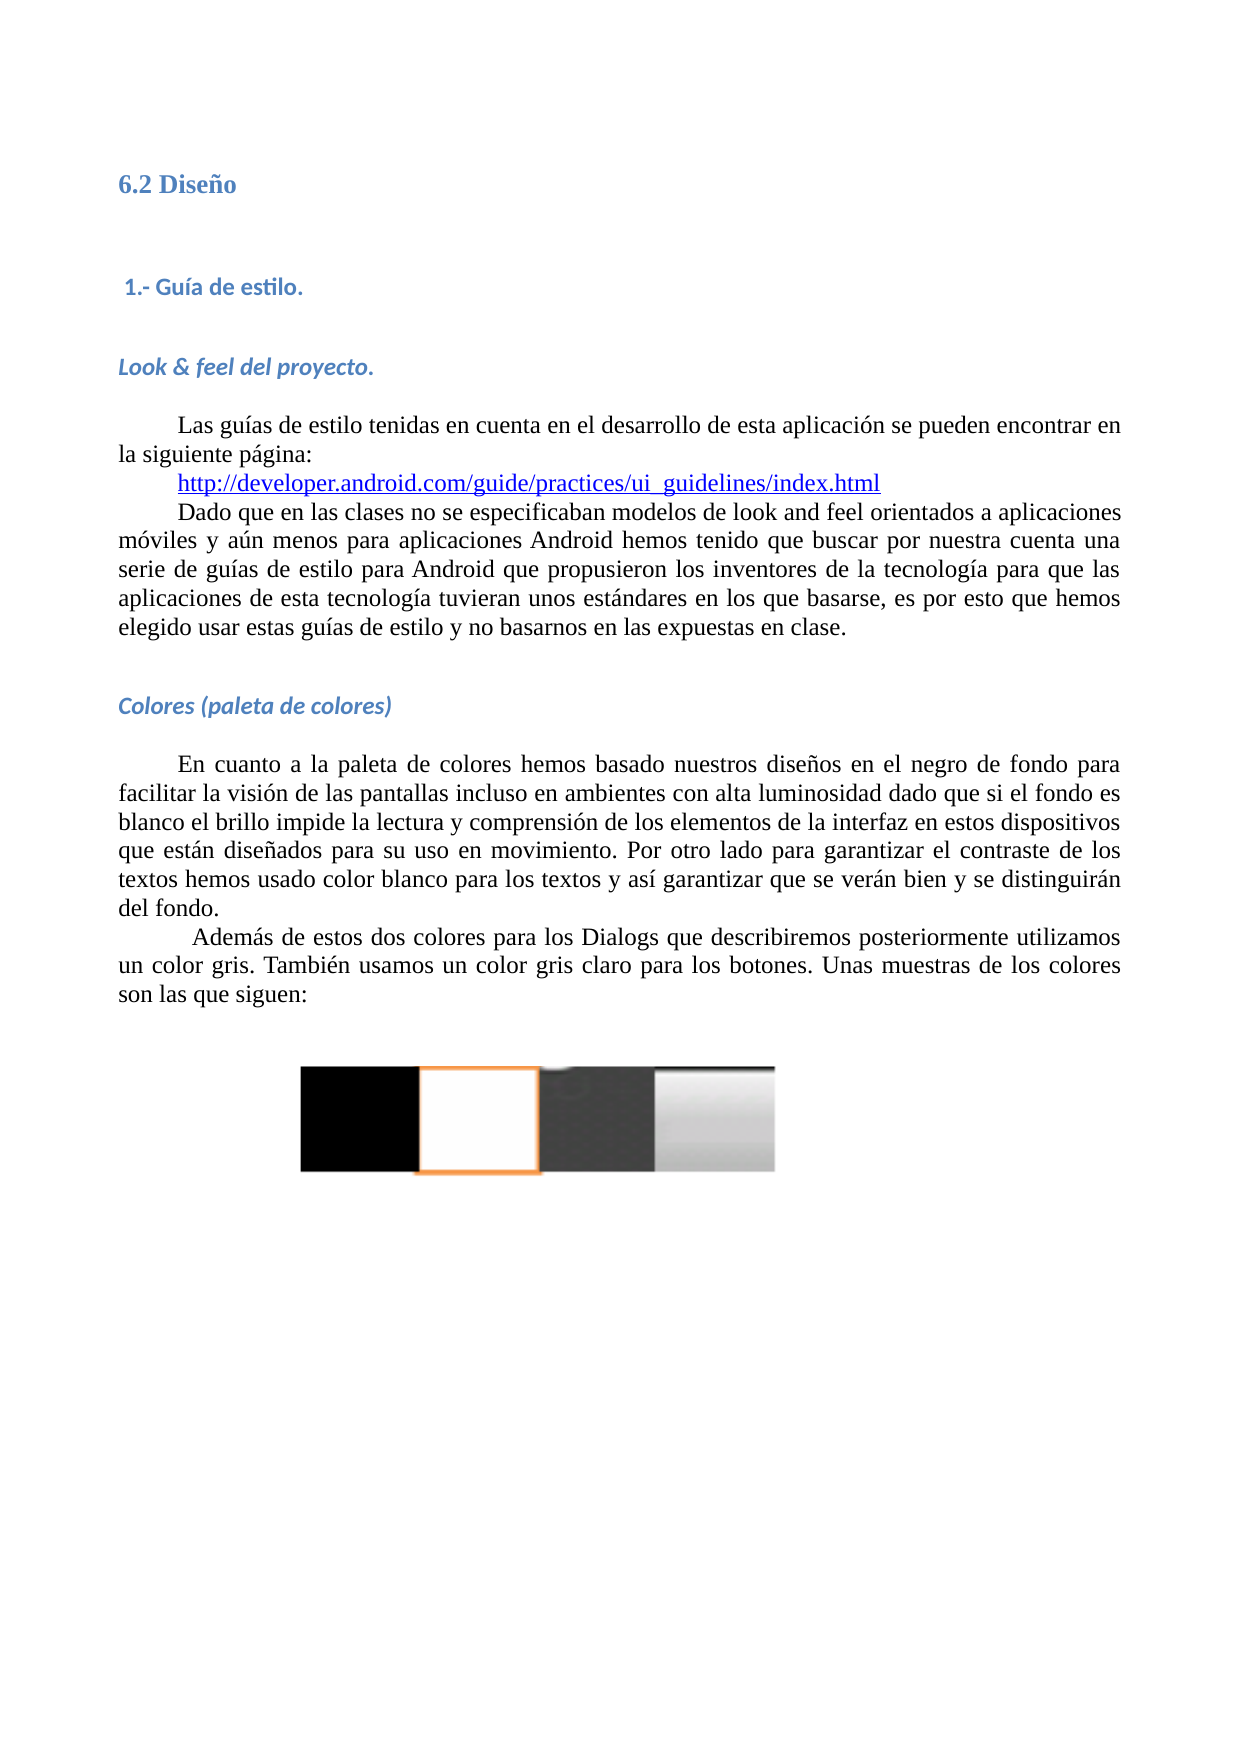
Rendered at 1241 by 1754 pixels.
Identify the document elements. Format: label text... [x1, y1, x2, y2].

subtitle 6.2 Diseño [118, 168, 1122, 199]
text Dado que en las clases no se especificaban modelos de look and feel orientados a aplicaciones móviles y aún menos para aplicaciones Android hemos tenido que buscar por nuestra cuenta una serie de guías de estilo para Android que propusieron los inventores de la tecnología para que las aplicaciones de esta tecnología tuvieran unos estándares en los que basarse, es por esto que hemos elegido usar estas guías de estilo y no basarnos en las expuestas en clase. [118, 497, 1122, 640]
text Además de estos dos colores para los Dialogs que describiremos posteriormente utilizamos un color gris. También usamos un color gris claro para los botones. Unas muestras de los colores son las que siguen: [118, 922, 1122, 1008]
text http://developer.android.com/guide/practices/ui_guidelines/index.html [118, 468, 1122, 497]
subtitle Look & feel del proyecto. [118, 351, 1122, 382]
picture [300, 1066, 787, 1180]
text En cuanto a la paleta de colores hemos basado nuestros diseños en el negro de fondo para facilitar la visión de las pantallas incluso en ambientes con alta luminosidad dado que si el fondo es blanco el brillo impide la lectura y comprensión de los elementos de la interfaz en estos dispositivos que están diseñados para su uso en movimiento. Por otro lado para garantizar el contraste de los textos hemos usado color blanco para los textos y así garantizar que se verán bien y se distinguirán del fondo. [118, 749, 1122, 922]
subtitle 1.- Guía de estilo. [118, 271, 1122, 302]
text Las guías de estilo tenidas en cuenta en el desarrollo de esta aplicación se pueden encontrar en la siguiente página: [118, 410, 1122, 468]
subtitle Colores (paleta de colores) [118, 690, 1122, 721]
